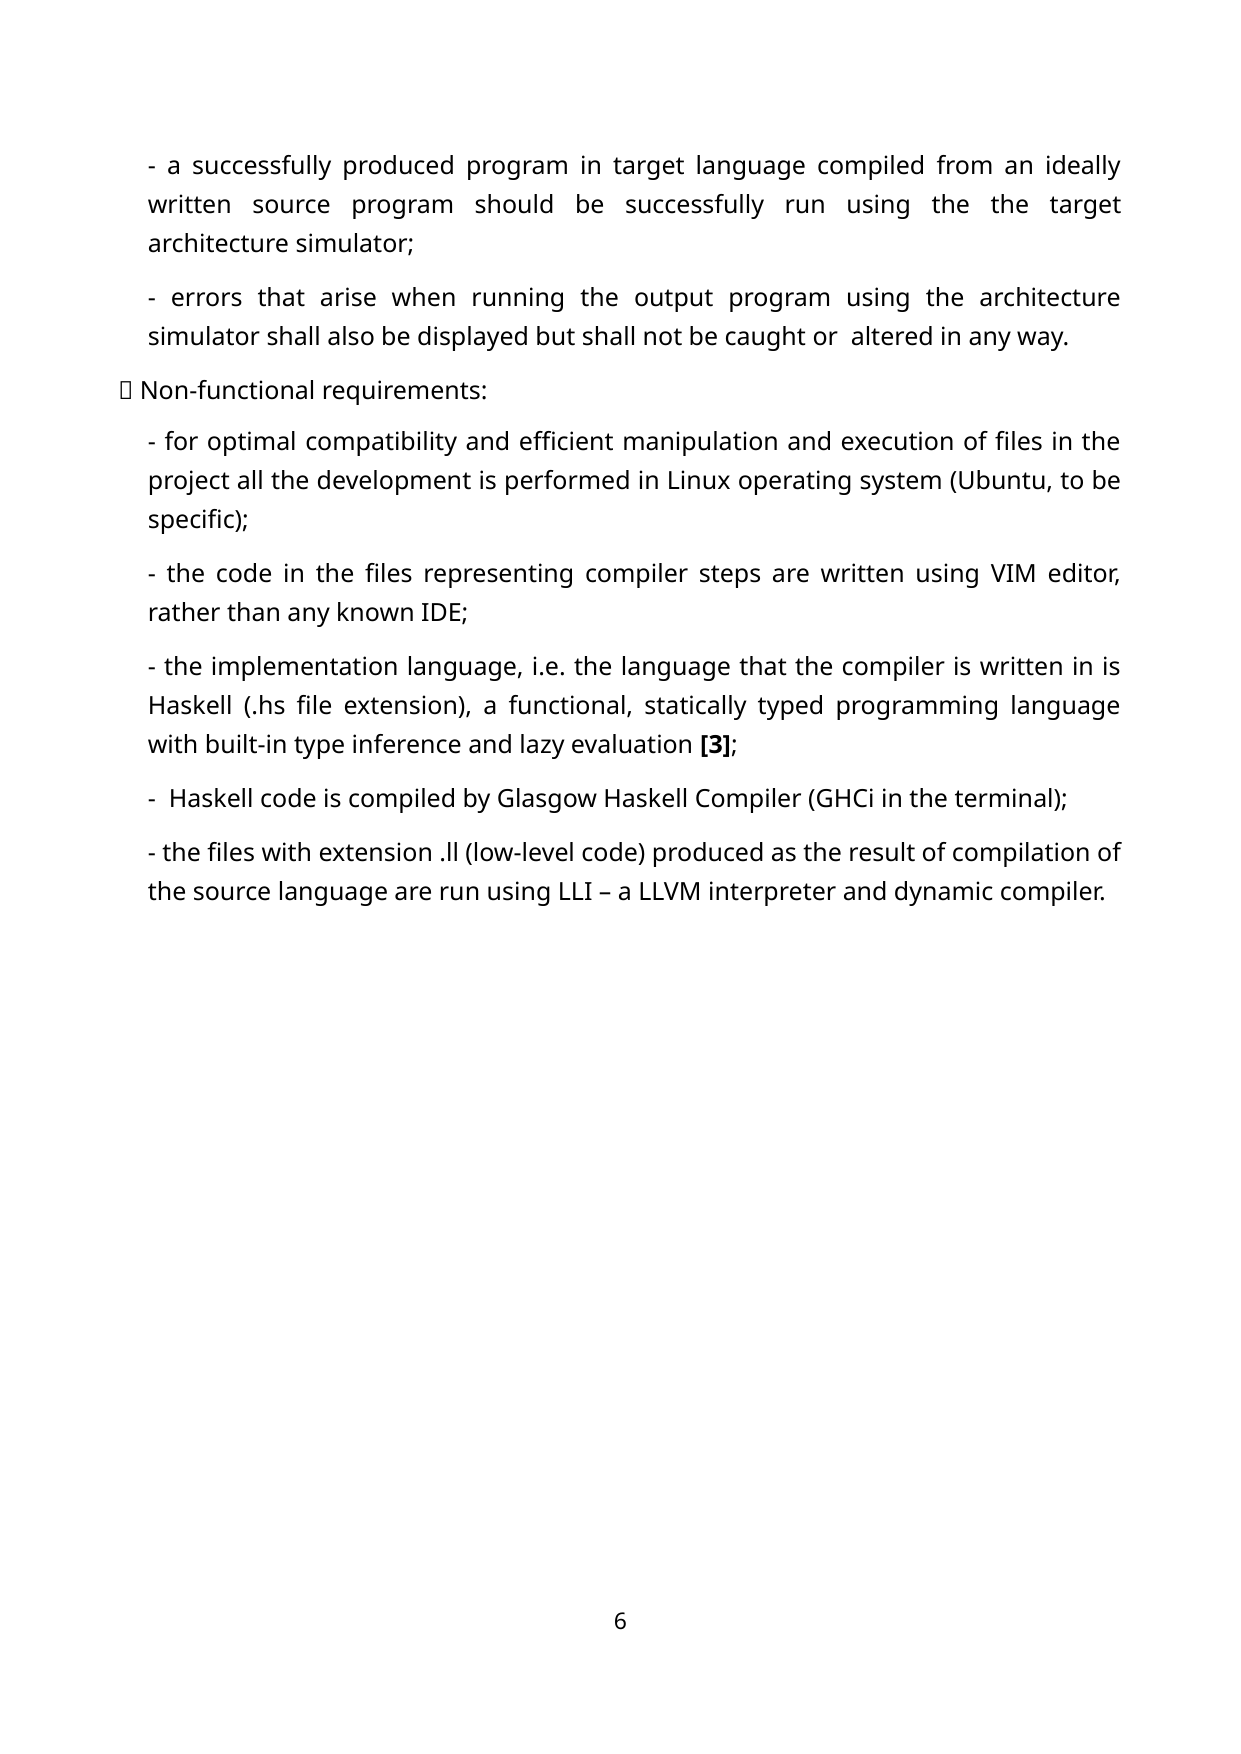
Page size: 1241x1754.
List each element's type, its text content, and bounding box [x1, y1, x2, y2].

text - for optimal compatibility and efficient manipulation and execution of files in the project all the development is performed in Linux operating system (Ubuntu, to be specific); [148, 424, 1122, 536]
text - Haskell code is compiled by Glasgow Haskell Compiler (GHCi in the terminal); [148, 781, 1122, 815]
text - a successfully produced program in target language compiled from an ideally written source program should be successfully run using the the target architecture simulator; [148, 148, 1122, 260]
text - the implementation language, i.e. the language that the compiler is written in is Haskell (.hs file extension), a functional, statically typed programming language with built-in type inference and lazy evaluation [3]; [148, 649, 1122, 761]
text - the files with extension .ll (low-level code) produced as the result of compilation of the source language are run using LLI – a LLVM interpreter and dynamic compiler. [148, 834, 1122, 908]
text  Non-functional requirements: [118, 373, 1122, 407]
text - the code in the files representing compiler steps are written using VIM editor, rather than any known IDE; [148, 556, 1122, 629]
text - errors that arise when running the output program using the architecture simulator shall also be displayed but shall not be caught or altered in any way. [148, 280, 1122, 353]
